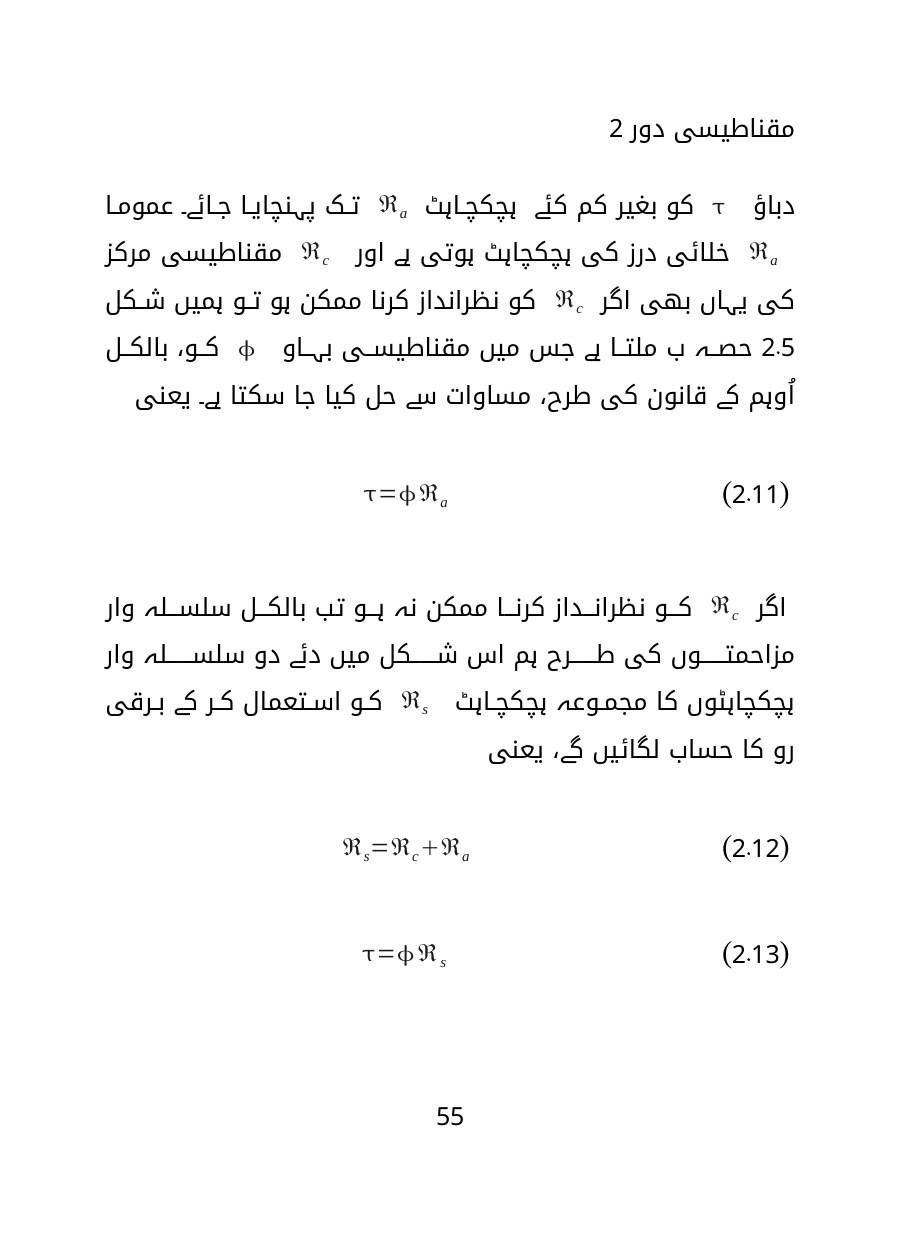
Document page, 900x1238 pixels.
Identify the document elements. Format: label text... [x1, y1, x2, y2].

table_header [105, 466, 699, 537]
table_header (2.13) [694, 925, 795, 997]
text یہاں بھی کوشش یہی ہے کہ کسی طرح مقناطیسی دباؤ کو بغیر کم کئے ہچکچاہٹتک پہنچایا جائے۔ عموما خلائی درز کی ہچکچاہٹ ہوتی ہے اور مقناطیسی مرکز کی یہاں بھی اگرکو نظرانداز کرنا ممکن ہو تو ہمیں شکل 2.5 حصہ ب ملتا ہے جس میں مقناطیسی بہاو کو، بالکل اُوہم کے قانون کی طرح، مساوات سے حل کیا جا سکتا ہے۔ یعنی [105, 182, 795, 419]
table_header [105, 925, 694, 997]
table_header (2.12) [697, 820, 795, 891]
table_header [105, 820, 697, 891]
table_header (2.11) [699, 466, 795, 537]
text اگرکو نظرانداز کرنا ممکن نہ ہو تب بالکل سلسلہ وار مزاحمتوں کی طرح ہم اس شکل میں دئے دو سلسلہ وار ہچکچاہٹوں کا مجموعہ ہچکچاہٹ کو استعمال کر کے برقی رو کا حساب لگائیں گے، یعنی [105, 584, 795, 773]
